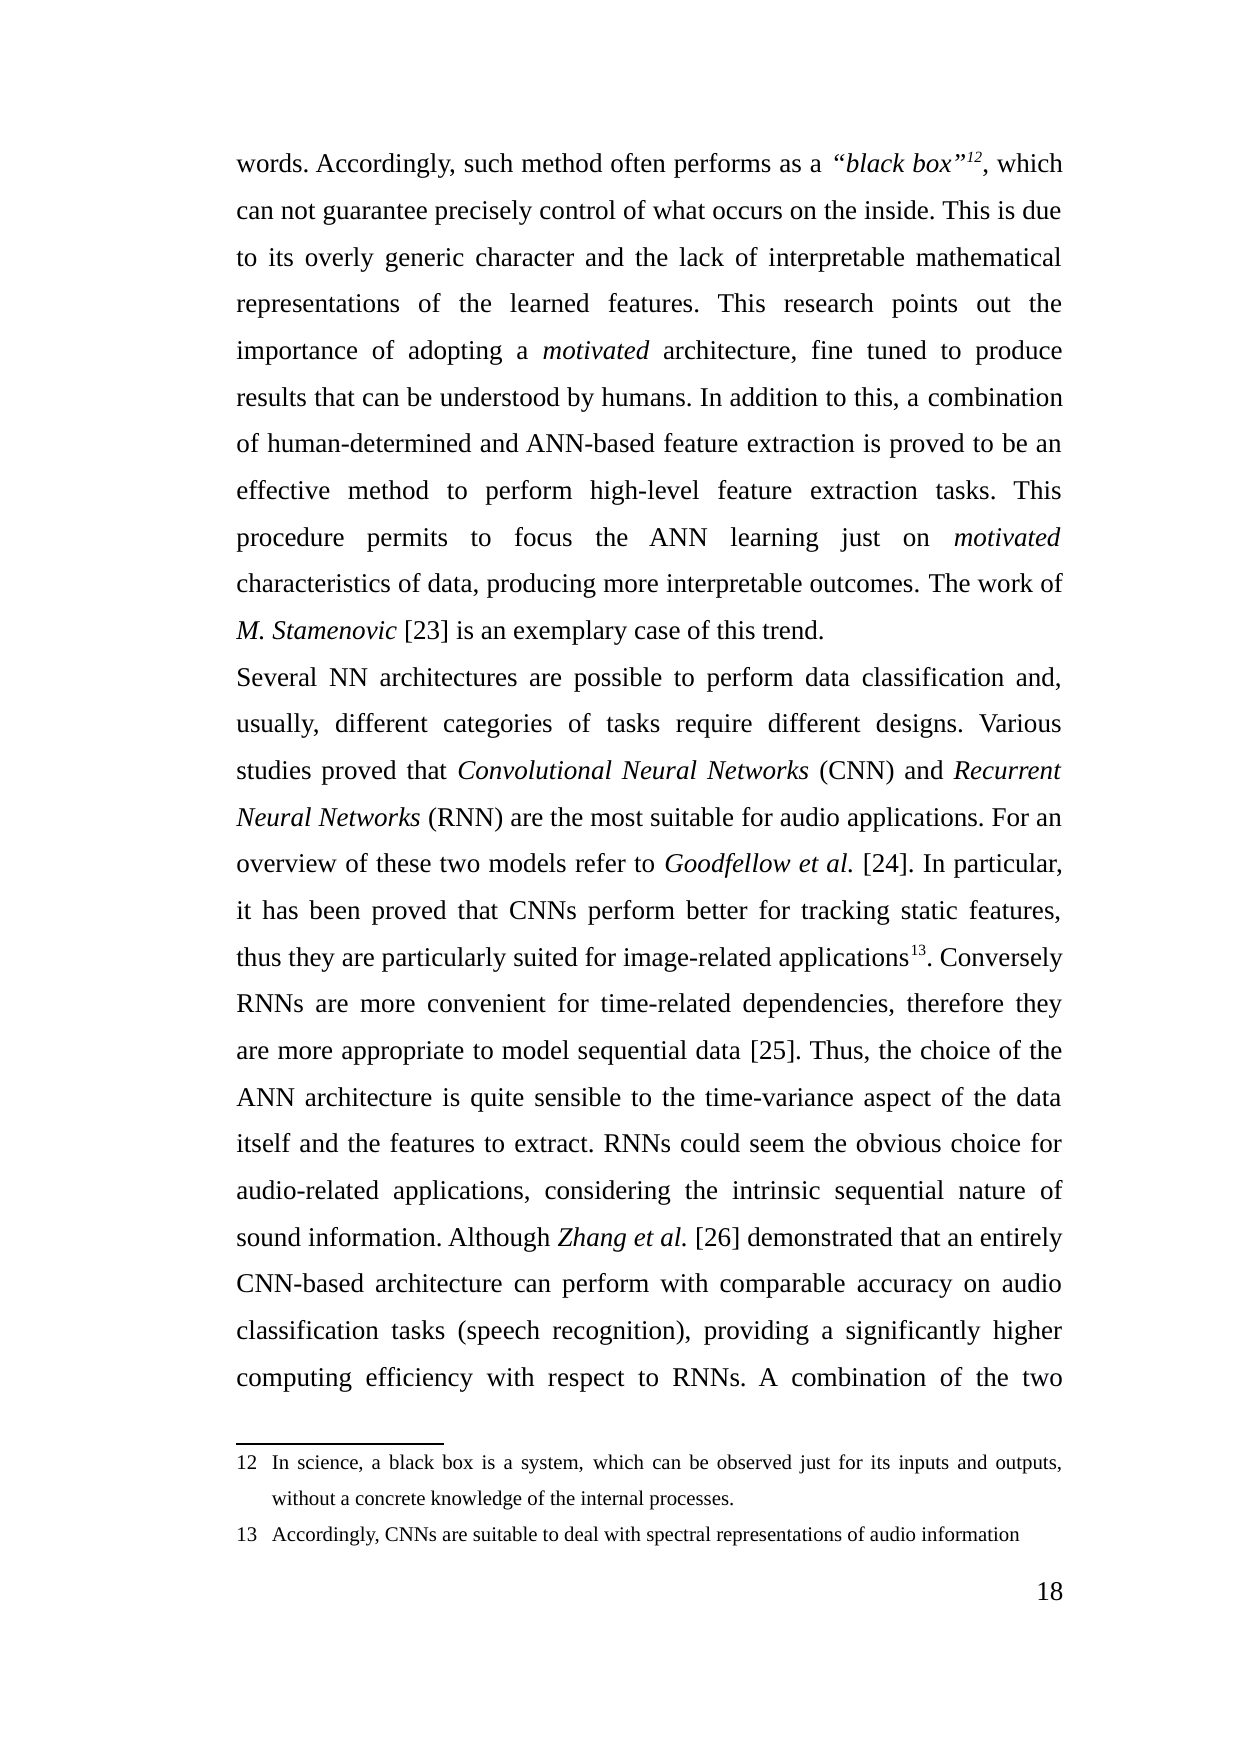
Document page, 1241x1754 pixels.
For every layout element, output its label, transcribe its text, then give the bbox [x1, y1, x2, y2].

text Several NN architectures are possible to perform data classification and, usually, different categories of tasks require different designs. Various studies proved that Convolutional Neural Networks (CNN) and Recurrent Neural Networks (RNN) are the most suitable for audio applications. For an overview of these two models refer to Goodfellow et al. [24]. In particular, it has been proved that CNNs perform better for tracking static features, thus they are particularly suited for image-related applications. Conversely RNNs are more convenient for time-related dependencies, therefore they are more appropriate to model sequential data [25]. Thus, the choice of the ANN architecture is quite sensible to the time-variance aspect of the data itself and the features to extract. RNNs could seem the obvious choice for audio-related applications, considering the intrinsic sequential nature of sound information. Although Zhang et al. [26] demonstrated that an entirely CNN-based architecture can perform with comparable accuracy on audio classification tasks (speech recognition), providing a significantly higher computing efficiency with respect to RNNs. A combination of the two [236, 661, 1063, 1392]
text In science, a black box is a system, which can be observed just for its inputs and outputs, without a concrete knowledge of the internal processes. [236, 1449, 1063, 1510]
text Accordingly, CNNs are suitable to deal with spectral representations of audio information [236, 1522, 1063, 1546]
text words. Accordingly, such method often performs as a “black box”, which can not guarantee precisely control of what occurs on the inside. This is due to its overly generic character and the lack of interpretable mathematical representations of the learned features. This research points out the importance of adopting a motivated architecture, fine tuned to produce results that can be understood by humans. In addition to this, a combination of human-determined and ANN-based feature extraction is proved to be an effective method to perform high-level feature extraction tasks. This procedure permits to focus the ANN learning just on motivated characteristics of data, producing more interpretable outcomes. The work of M. Stamenovic [23] is an exemplary case of this trend. [236, 148, 1063, 645]
